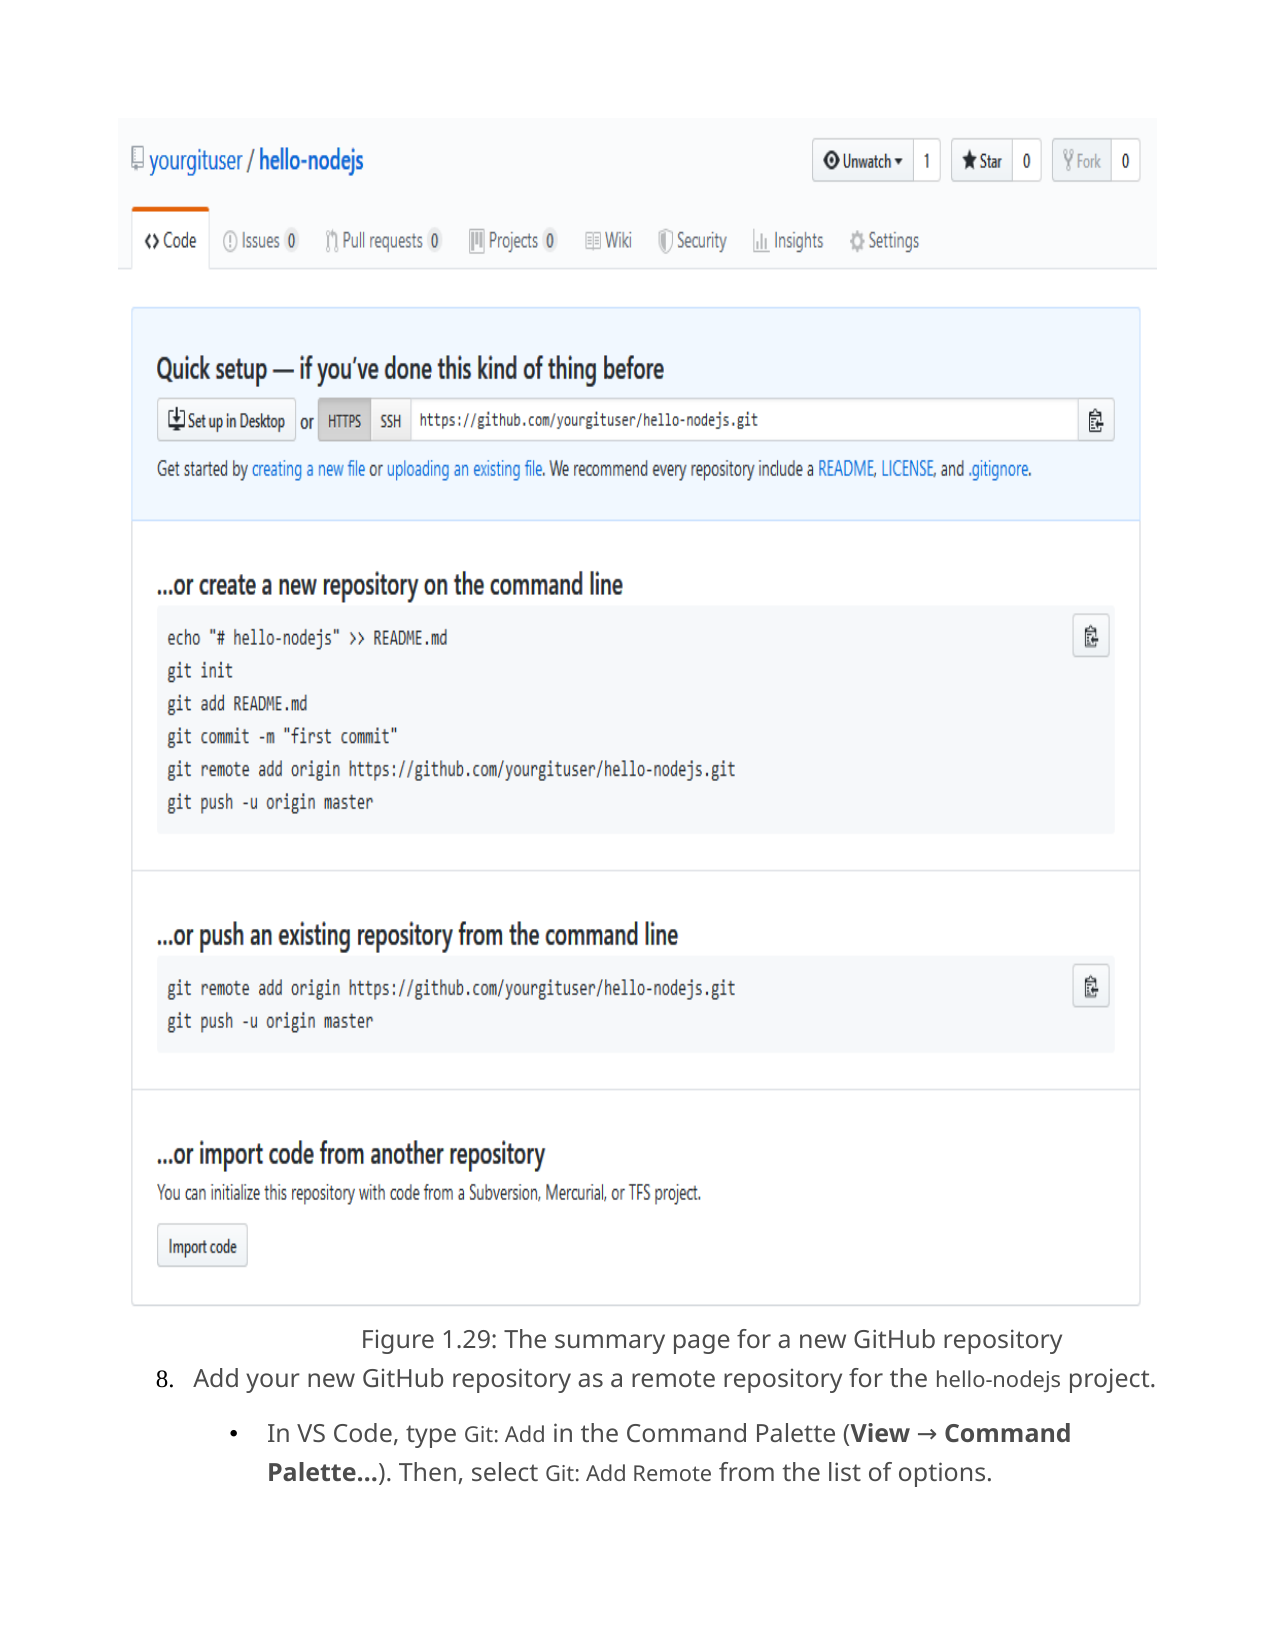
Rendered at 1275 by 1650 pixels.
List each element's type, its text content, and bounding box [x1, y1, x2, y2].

list In VS Code, type Git: Add in the Command Palette (View → Command Palette…​). Then, select Git: Add Remote from the list of options. [229, 1415, 1157, 1488]
list Figure 1.29: The summary page for a new GitHub repository [229, 1322, 1157, 1355]
picture [118, 118, 1157, 1322]
list Add your new GitHub repository as a remote repository for the hello-nodejs project. [156, 1360, 1157, 1394]
